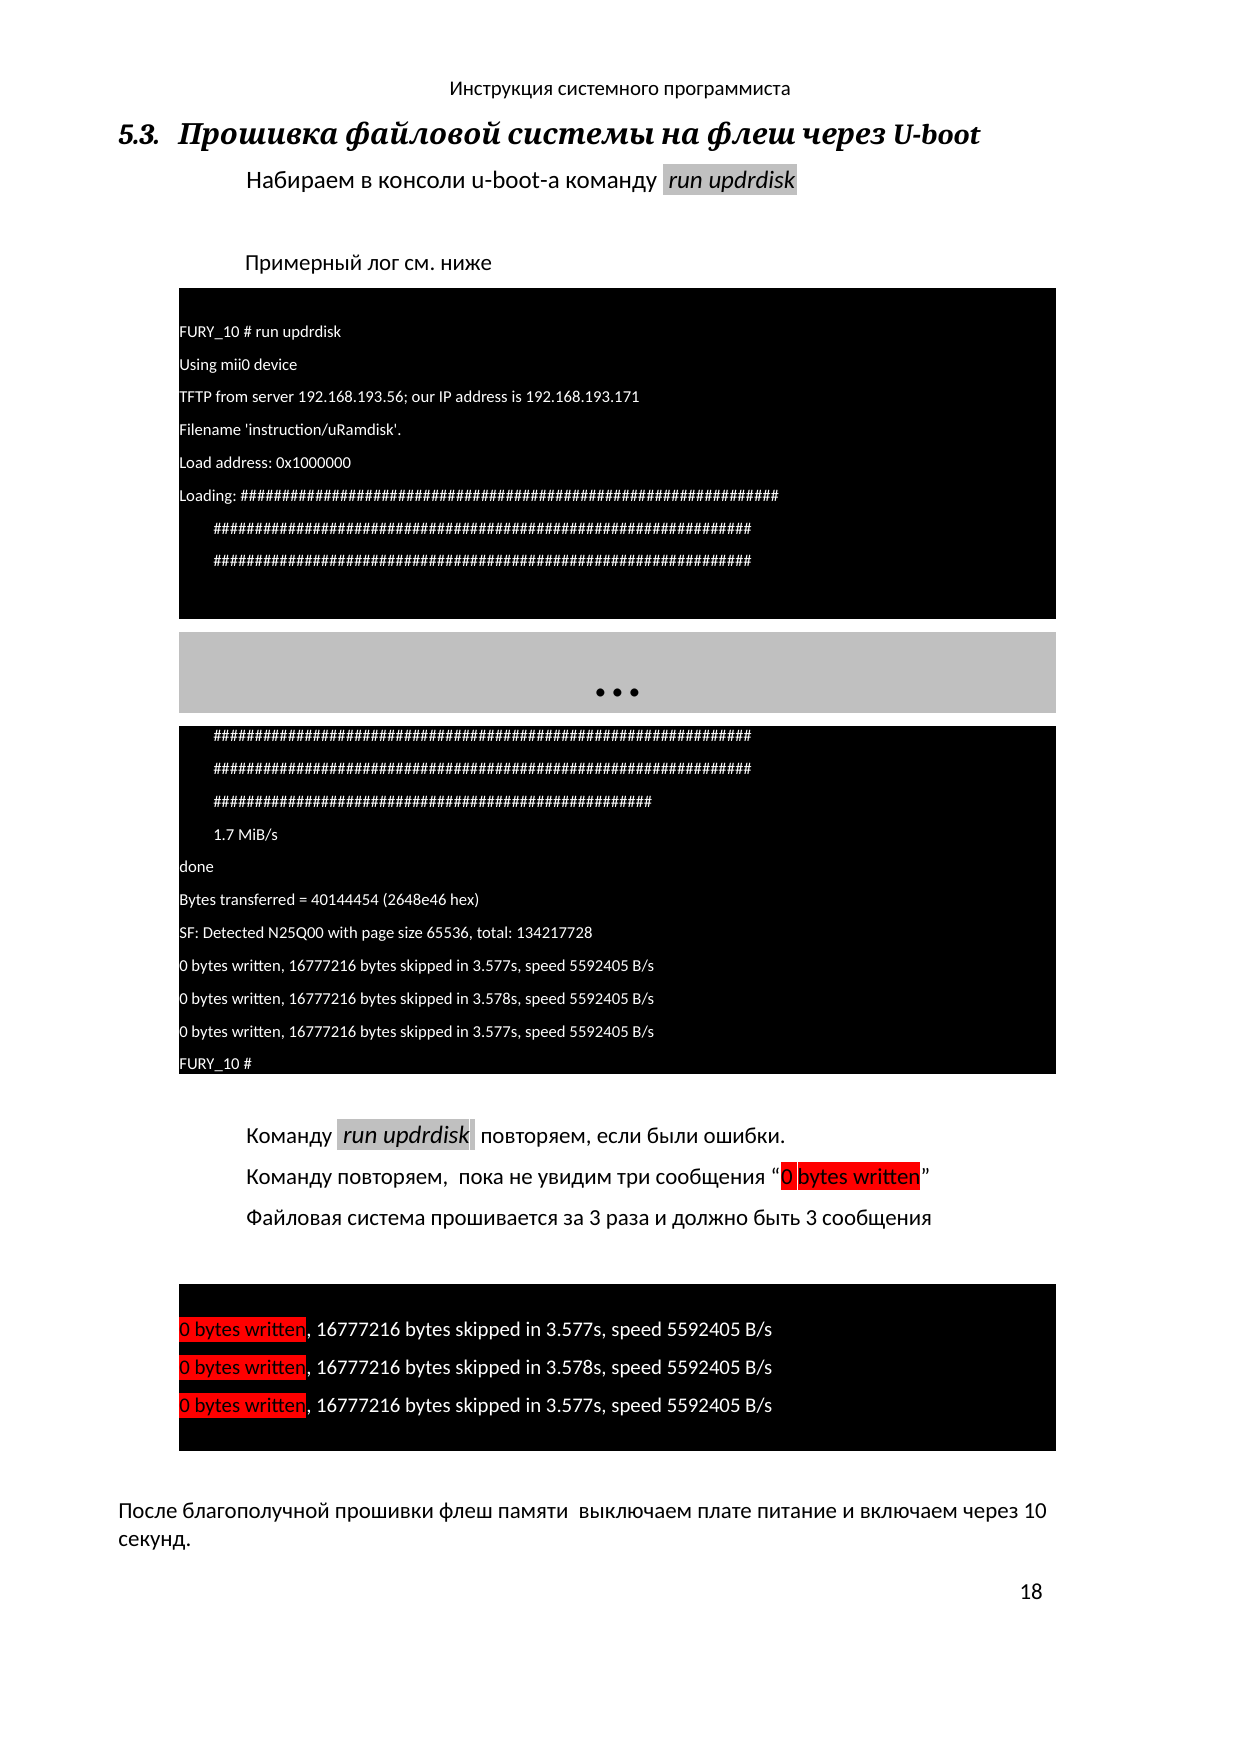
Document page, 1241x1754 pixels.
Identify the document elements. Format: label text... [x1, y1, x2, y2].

text Load address: 0x1000000 [179, 452, 1056, 473]
text ##################################################### [179, 791, 1056, 811]
text 0 bytes written, 16777216 bytes skipped in 3.578s, speed 5592405 B/s [179, 1354, 1056, 1380]
text Команду run updrdisk повторяем, если были ошибки. [246, 1119, 1055, 1150]
text Файловая система прошивается за 3 раза и должно быть 3 сообщения [246, 1203, 1055, 1231]
text Команду повторяем, пока не увидим три сообщения “0 bytes written” [246, 1162, 1055, 1190]
text После благополучной прошивки флеш памяти выключаем плате питание и включаем через 10 cекунд. [118, 1496, 1122, 1552]
text ... [179, 632, 1056, 713]
text Filename 'instruction/uRamdisk'. [179, 419, 1056, 440]
text 0 bytes written, 16777216 bytes skipped in 3.577s, speed 5592405 B/s [179, 1317, 1056, 1342]
text done [179, 857, 1056, 877]
text ################################################################# [179, 518, 1056, 538]
text 0 bytes written, 16777216 bytes skipped in 3.577s, speed 5592405 B/s [179, 1021, 1056, 1041]
text ################################################################# [179, 551, 1056, 571]
subtitle Прошивка файловой системы на флеш через U-boot [118, 118, 1122, 152]
text TFTP from server 192.168.193.56; our IP address is 192.168.193.171 [179, 387, 1056, 407]
text FURY_10 # run updrdisk [179, 321, 1056, 341]
text ################################################################# [179, 726, 1056, 746]
text Bytes transferred = 40144454 (2648e46 hex) [179, 889, 1056, 910]
text 1.7 MiB/s [179, 824, 1056, 844]
text Using mii0 device [179, 354, 1056, 374]
text 0 bytes written, 16777216 bytes skipped in 3.578s, speed 5592405 B/s [179, 988, 1056, 1008]
text Набираем в консоли u-boot-а команду run updrdisk [246, 164, 1122, 195]
text 0 bytes written, 16777216 bytes skipped in 3.577s, speed 5592405 B/s [179, 955, 1056, 976]
text ################################################################# [179, 758, 1056, 779]
text Loading: ################################################################# [179, 485, 1056, 505]
text SF: Detected N25Q00 with page size 65536, total: 134217728 [179, 922, 1056, 943]
text 0 bytes written, 16777216 bytes skipped in 3.577s, speed 5592405 B/s [179, 1392, 1056, 1418]
text FURY_10 # [179, 1054, 1056, 1074]
text Примерный лог см. ниже [245, 248, 1122, 276]
